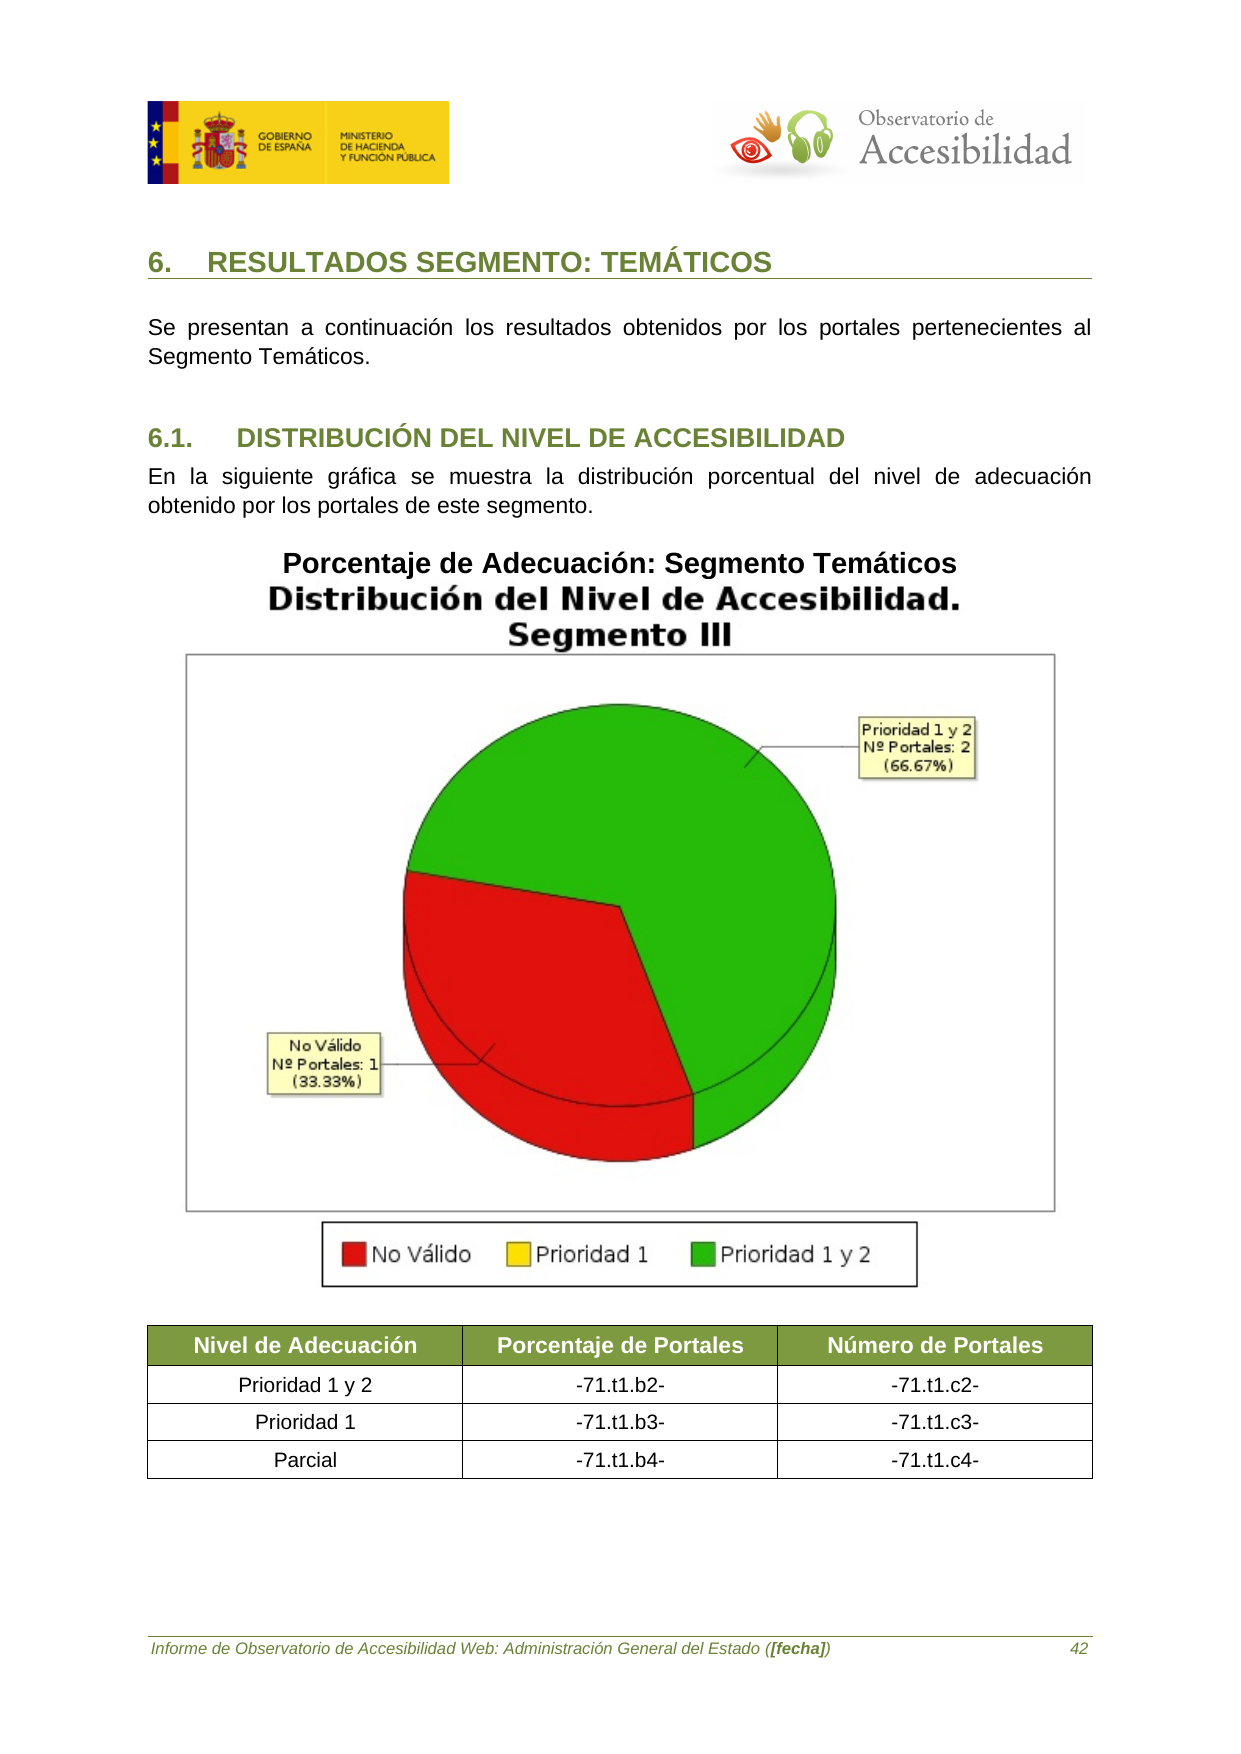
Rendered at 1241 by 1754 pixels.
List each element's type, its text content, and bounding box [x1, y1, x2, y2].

table_cell -71.t1.b2- [463, 1366, 777, 1403]
table_cell Prioridad 1 y 2 [148, 1366, 462, 1403]
subtitle Resultados Segmento: Temáticos [148, 245, 1092, 278]
table_cell -71.t1.c2- [778, 1366, 1092, 1403]
text Porcentaje de Adecuación: Segmento Temáticos [148, 546, 1092, 579]
picture [147, 101, 450, 184]
table_header Porcentaje de Portales [463, 1326, 777, 1365]
table_cell Parcial [148, 1441, 462, 1478]
table_cell -71.t1.b4- [463, 1441, 777, 1478]
picture [178, 579, 1062, 1289]
text Se presentan a continuación los resultados obtenidos por los portales pertenecientes al Segmento Temáticos. [148, 314, 1092, 369]
table_header Nivel de Adecuación [148, 1326, 462, 1365]
table_cell -71.t1.c4- [778, 1441, 1092, 1478]
table_cell Prioridad 1 [148, 1404, 462, 1440]
text En la siguiente gráfica se muestra la distribución porcentual del nivel de adecuación obtenido por los portales de este segmento. [148, 463, 1092, 518]
picture [710, 101, 1086, 184]
table_cell -71.t1.b3- [463, 1404, 777, 1440]
table_header Número de Portales [778, 1326, 1092, 1365]
subtitle Distribución del nivel de accesibilidad [148, 422, 1092, 453]
table_cell -71.t1.c3- [778, 1404, 1092, 1440]
